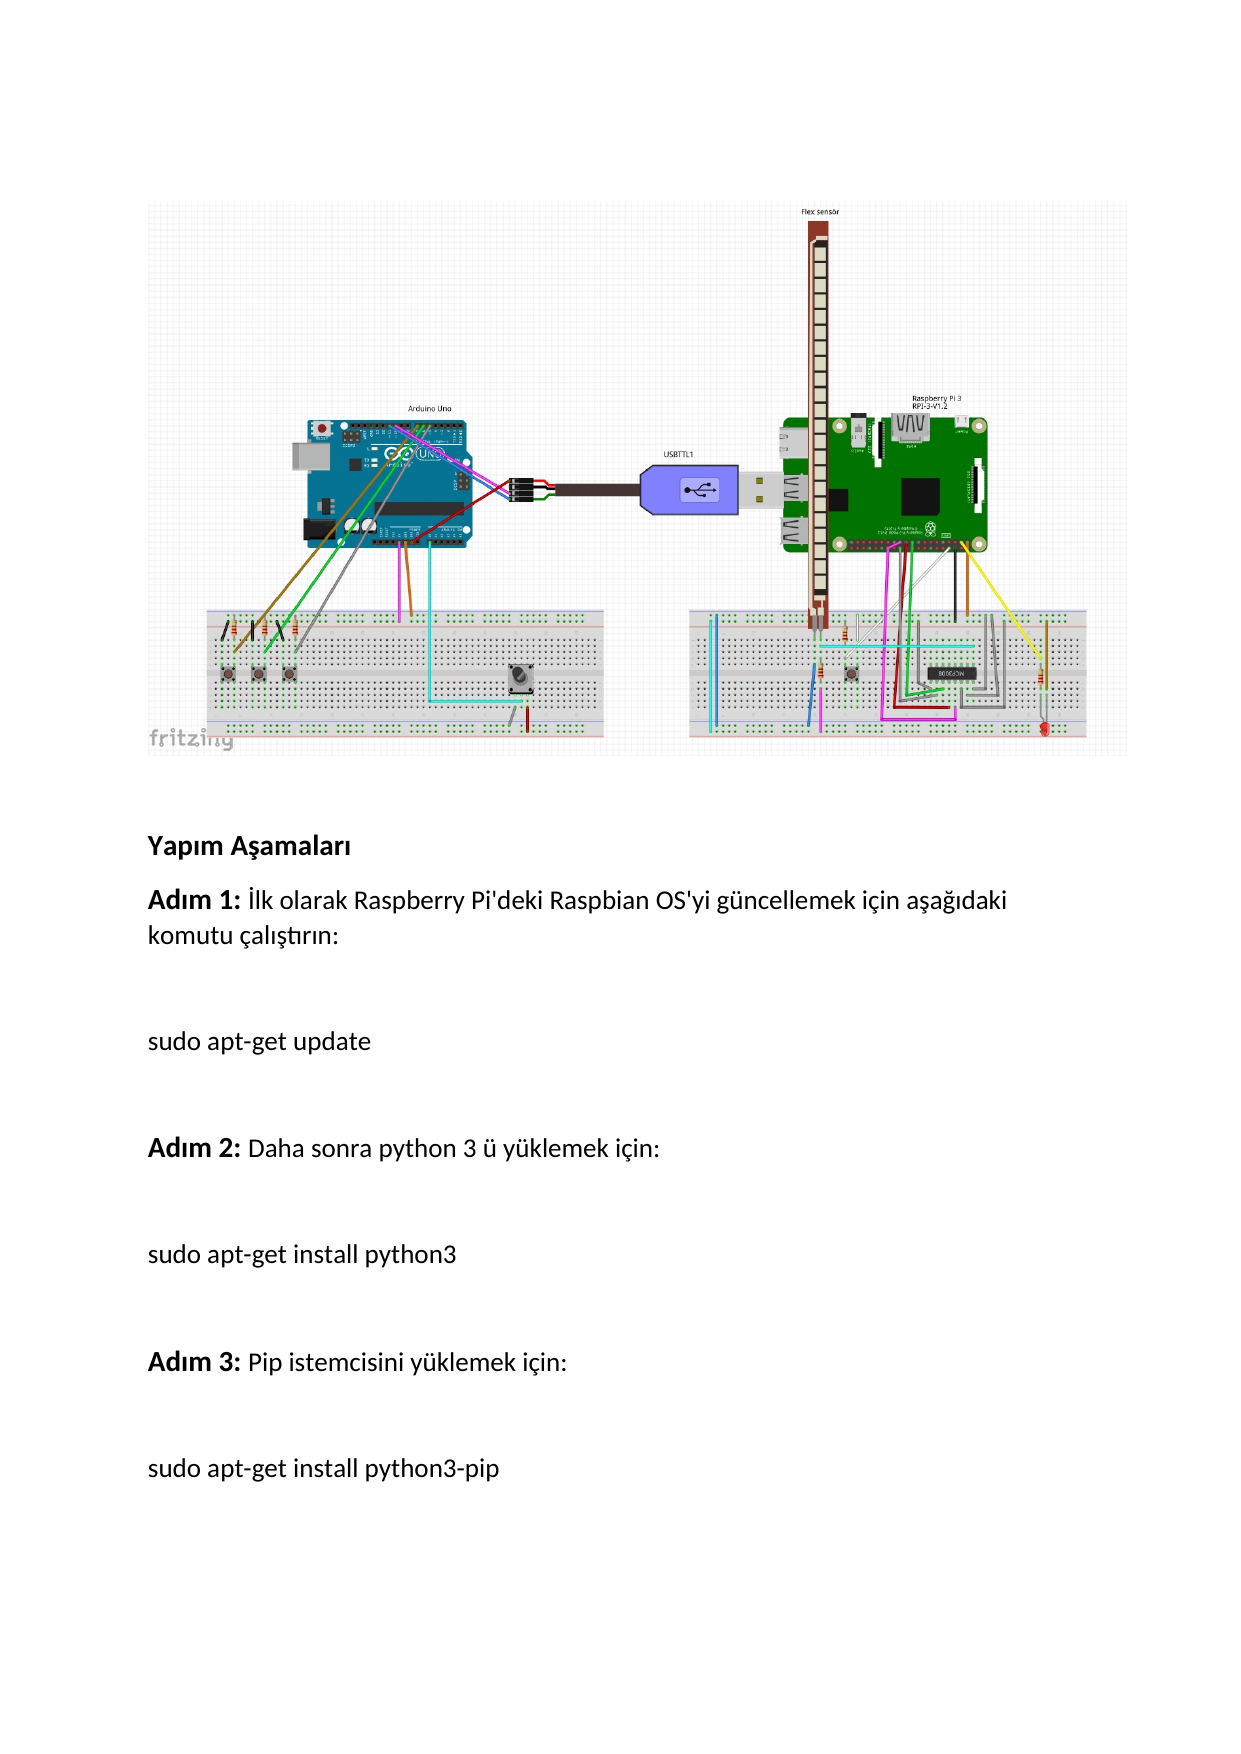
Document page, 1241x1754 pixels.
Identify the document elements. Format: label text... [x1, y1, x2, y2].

text Adım 2: Daha sonra python 3 ü yüklemek için: [148, 1129, 1093, 1165]
text sudo apt-get install python3 [148, 1237, 1093, 1270]
text sudo apt-get install python3-pip [148, 1451, 1093, 1484]
text Adım 3: Pip istemcisini yüklemek için: [148, 1343, 1093, 1378]
text Yapım Aşamaları [148, 827, 1093, 863]
text Adım 1: İlk olarak Raspberry Pi'deki Raspbian OS'yi güncellemek için aşağıdaki komutu çalıştırın: [148, 881, 1093, 952]
picture [147, 201, 1128, 756]
text sudo apt-get update [148, 1024, 1093, 1057]
